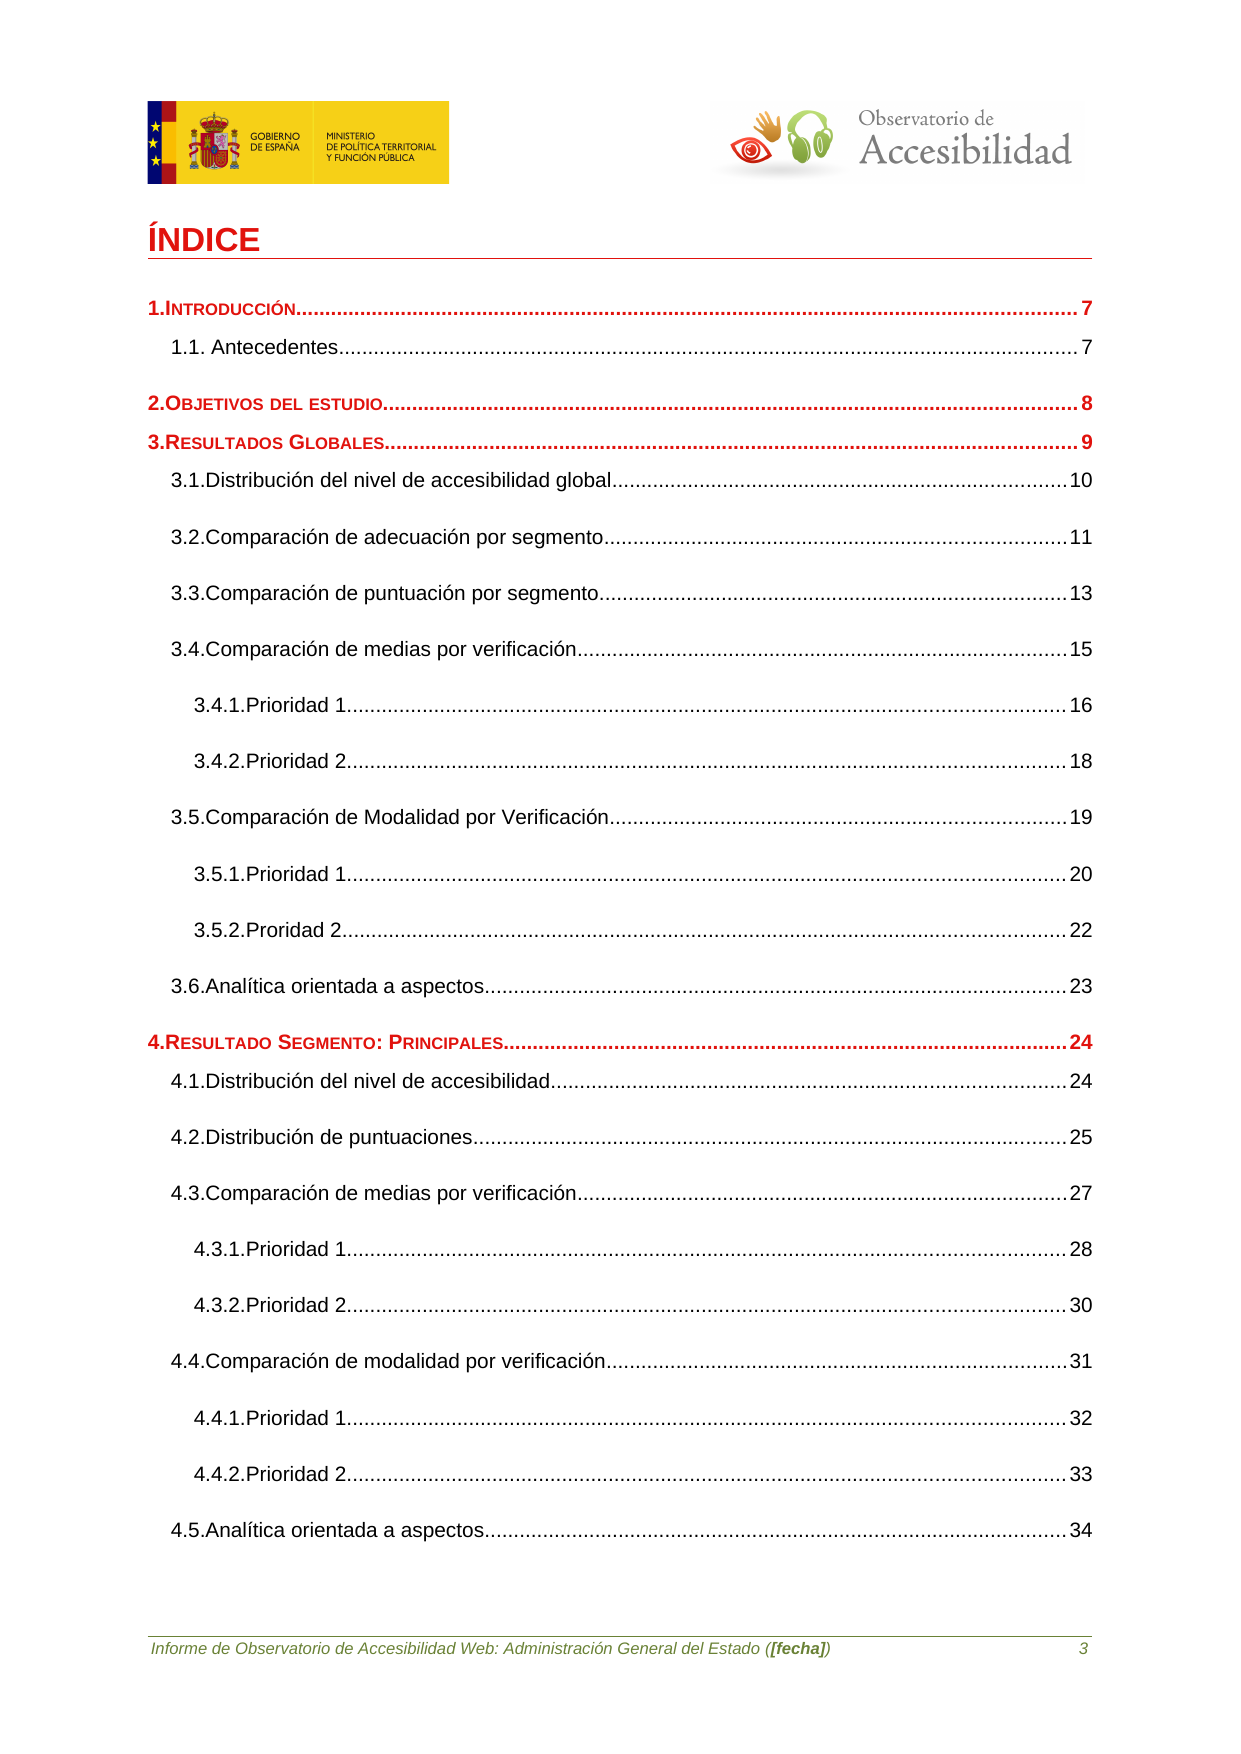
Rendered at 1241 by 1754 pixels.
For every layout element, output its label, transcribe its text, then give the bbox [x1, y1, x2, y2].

text 3.5.2.Proridad 2 22 [193, 917, 1092, 941]
text 3.4.Comparación de medias por verificación 15 [171, 637, 1092, 661]
text 4.3.1.Prioridad 1 28 [193, 1237, 1092, 1261]
text 2.Objetivos del estudio 8 [148, 391, 1092, 414]
picture [147, 101, 450, 184]
text Índice [148, 220, 1092, 258]
text 3.5.1.Prioridad 1 20 [193, 861, 1092, 885]
text 4.5.Analítica orientada a aspectos 34 [171, 1518, 1092, 1542]
text 1.1. Antecedentes 7 [171, 334, 1092, 358]
text 3.4.1.Prioridad 1 16 [193, 693, 1092, 717]
text 4.3.2.Prioridad 2 30 [193, 1293, 1092, 1317]
text 4.2.Distribución de puntuaciones 25 [171, 1125, 1092, 1149]
text 4.Resultado Segmento: Principales 24 [148, 1030, 1092, 1054]
text 4.4.2.Prioridad 2 33 [193, 1462, 1092, 1486]
text 3.1.Distribución del nivel de accesibilidad global 10 [171, 468, 1092, 492]
text 4.4.1.Prioridad 1 32 [193, 1406, 1092, 1429]
text 1.Introducción 7 [148, 296, 1092, 319]
text 3.3.Comparación de puntuación por segmento 13 [171, 581, 1092, 604]
text 3.4.2.Prioridad 2 18 [193, 749, 1092, 773]
text 4.4.Comparación de modalidad por verificación 31 [171, 1349, 1092, 1373]
text 3.6.Analítica orientada a aspectos 23 [171, 974, 1092, 998]
text 4.1.Distribución del nivel de accesibilidad 24 [171, 1069, 1092, 1093]
picture [710, 101, 1086, 184]
text 3.Resultados Globales 9 [148, 429, 1092, 453]
text 3.2.Comparación de adecuación por segmento 11 [171, 524, 1092, 548]
text 3.5.Comparación de Modalidad por Verificación 19 [171, 805, 1092, 829]
text 4.3.Comparación de medias por verificación 27 [171, 1181, 1092, 1205]
